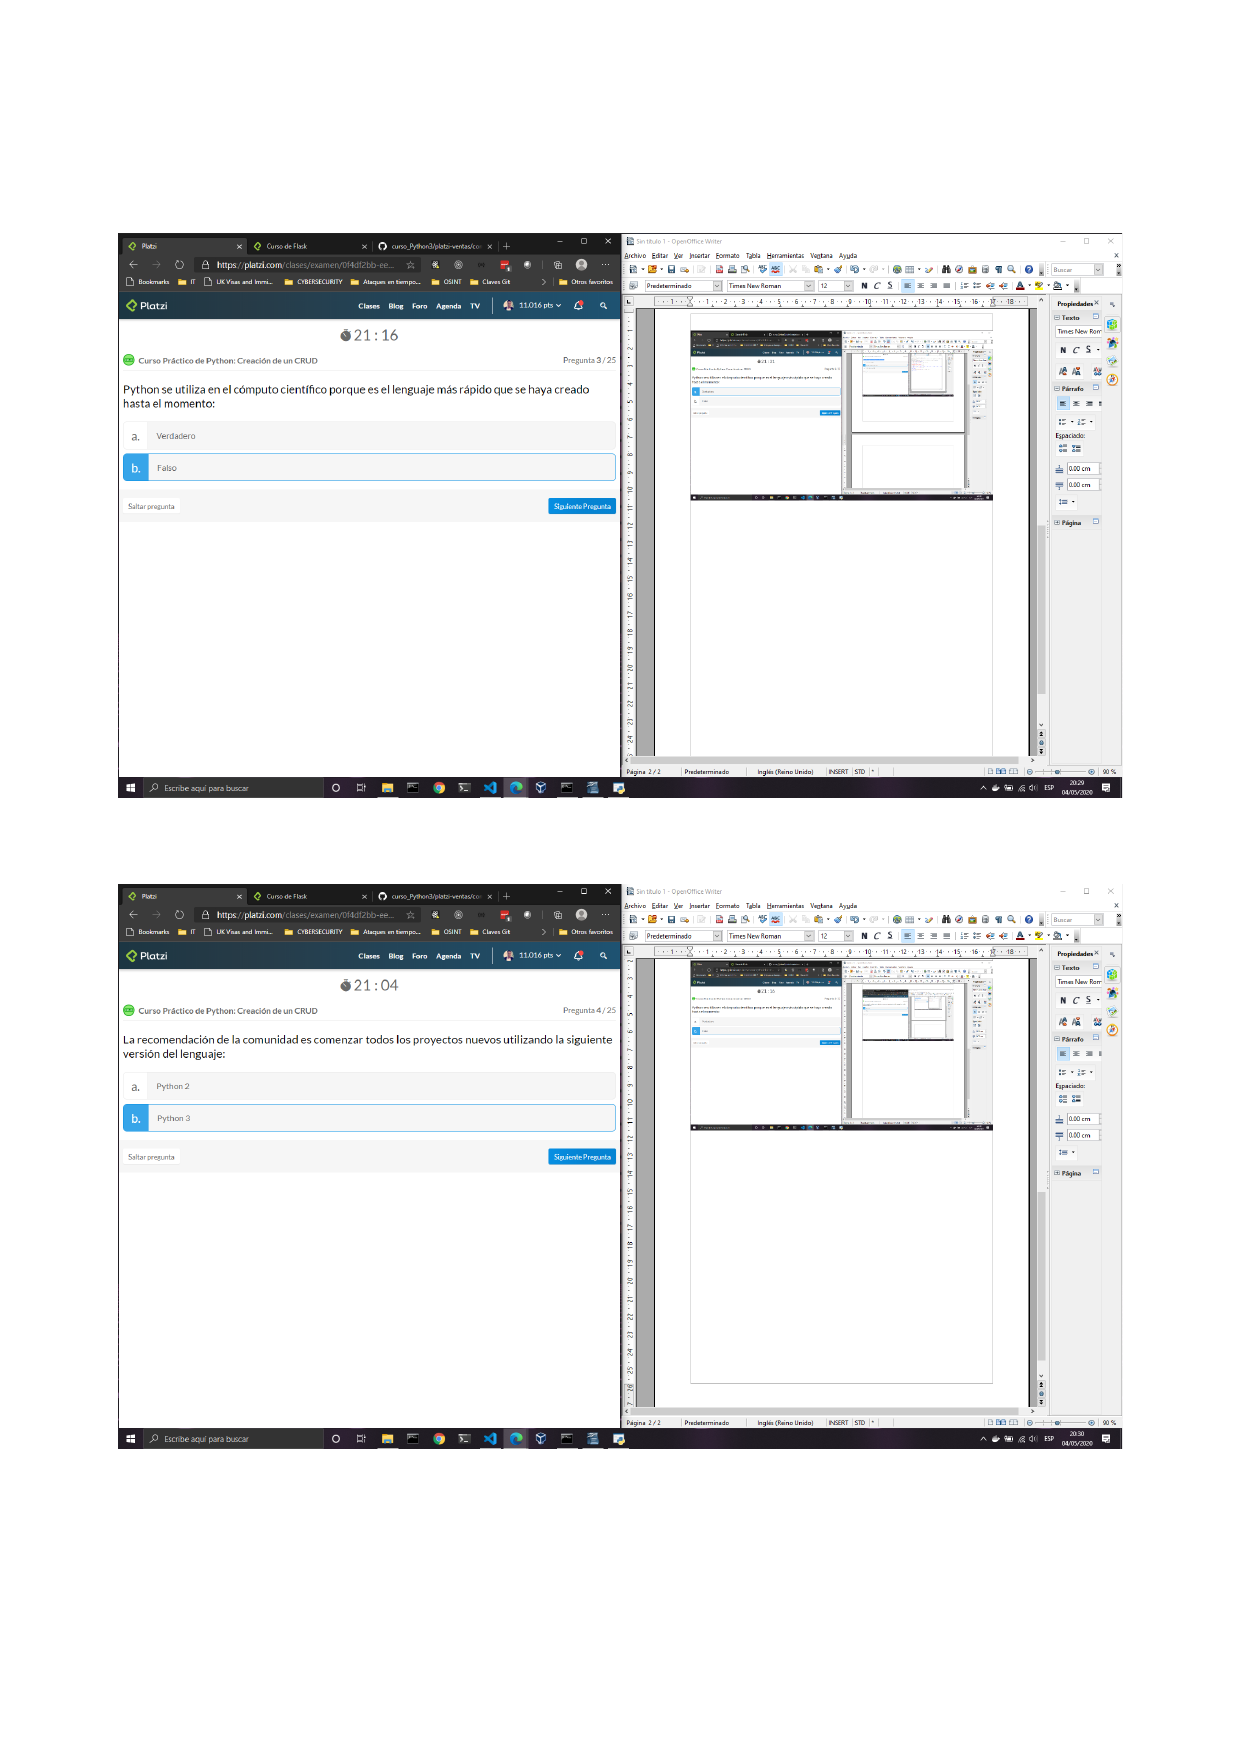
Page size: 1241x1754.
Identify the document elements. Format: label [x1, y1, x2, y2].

picture [118, 884, 1123, 1449]
picture [118, 233, 1123, 798]
